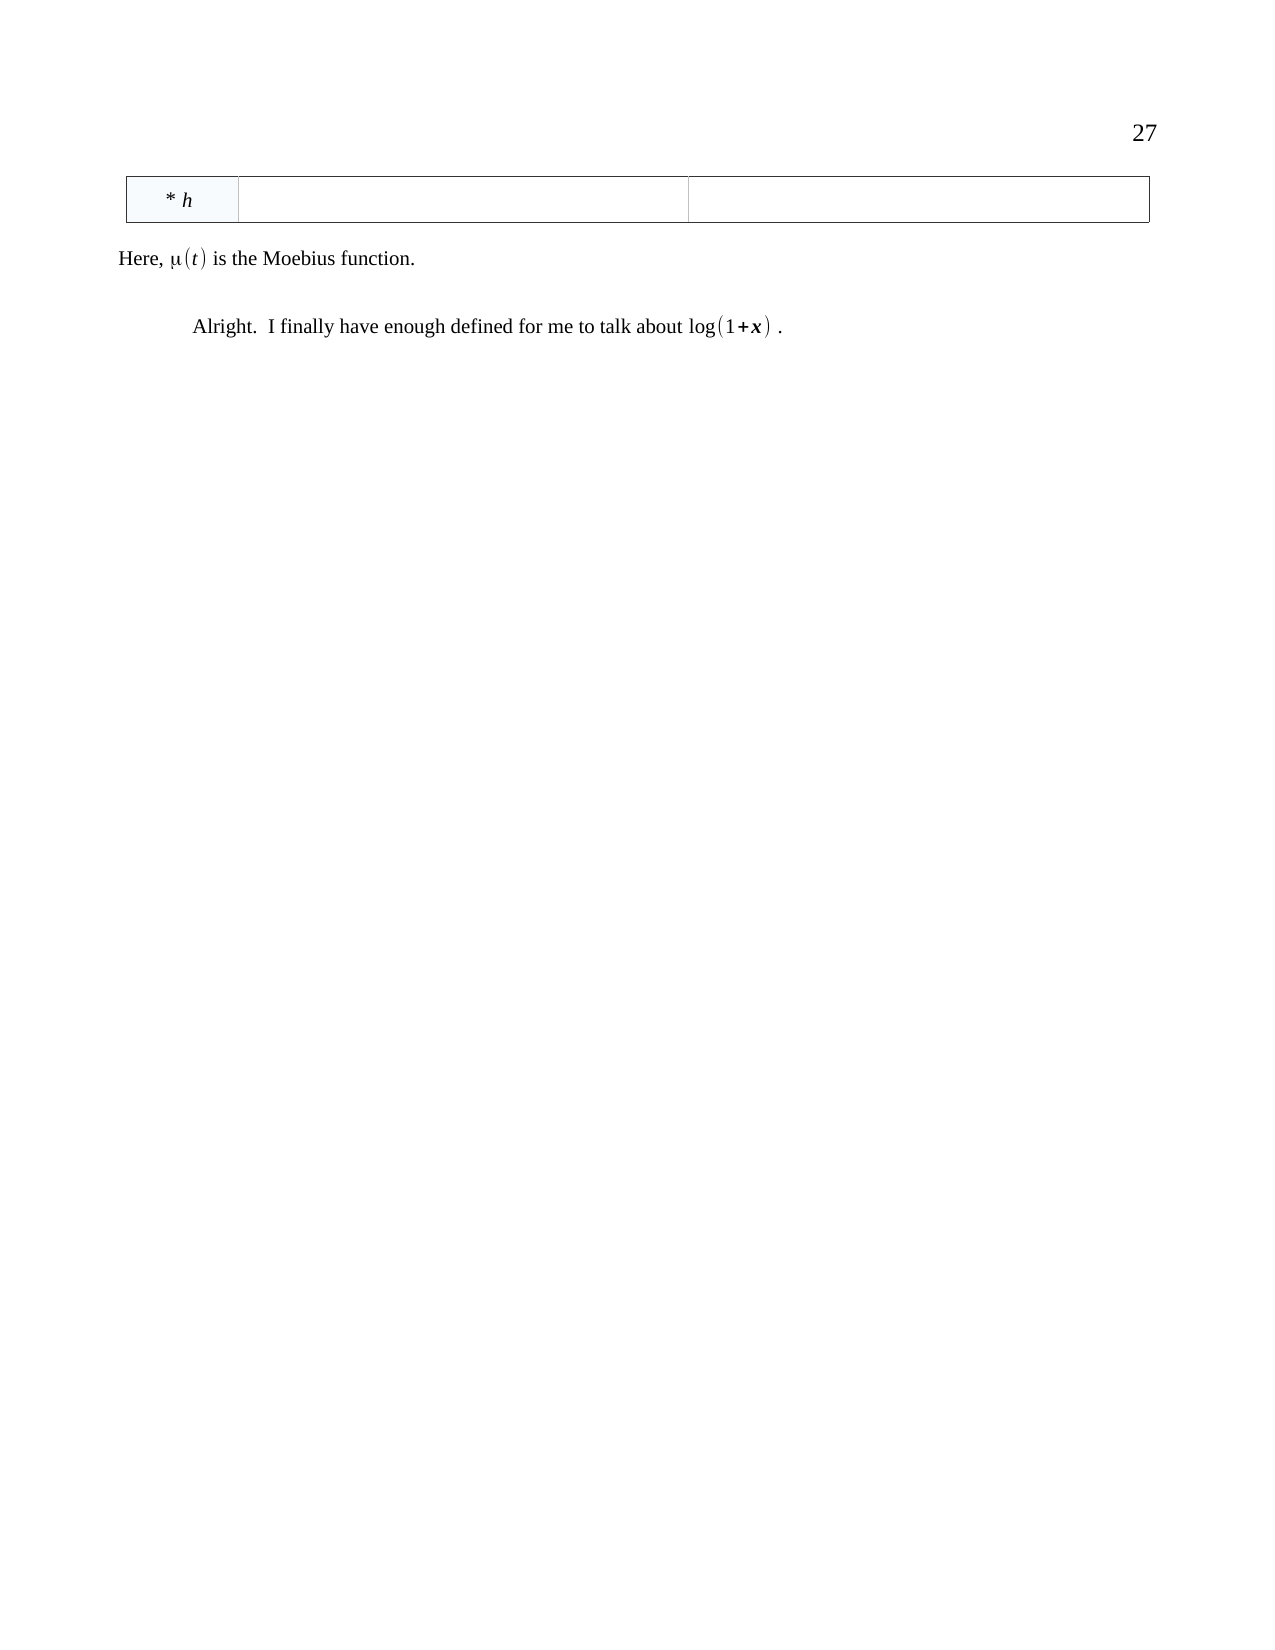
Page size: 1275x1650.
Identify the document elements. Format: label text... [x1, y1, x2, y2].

table_cell * [127, 177, 238, 222]
table_cell [239, 177, 688, 222]
text Here,is the Moebius function. [118, 246, 1157, 271]
text Alright. I finally have enough defined for me to talk about. [118, 314, 1157, 339]
table_cell [689, 177, 1149, 222]
